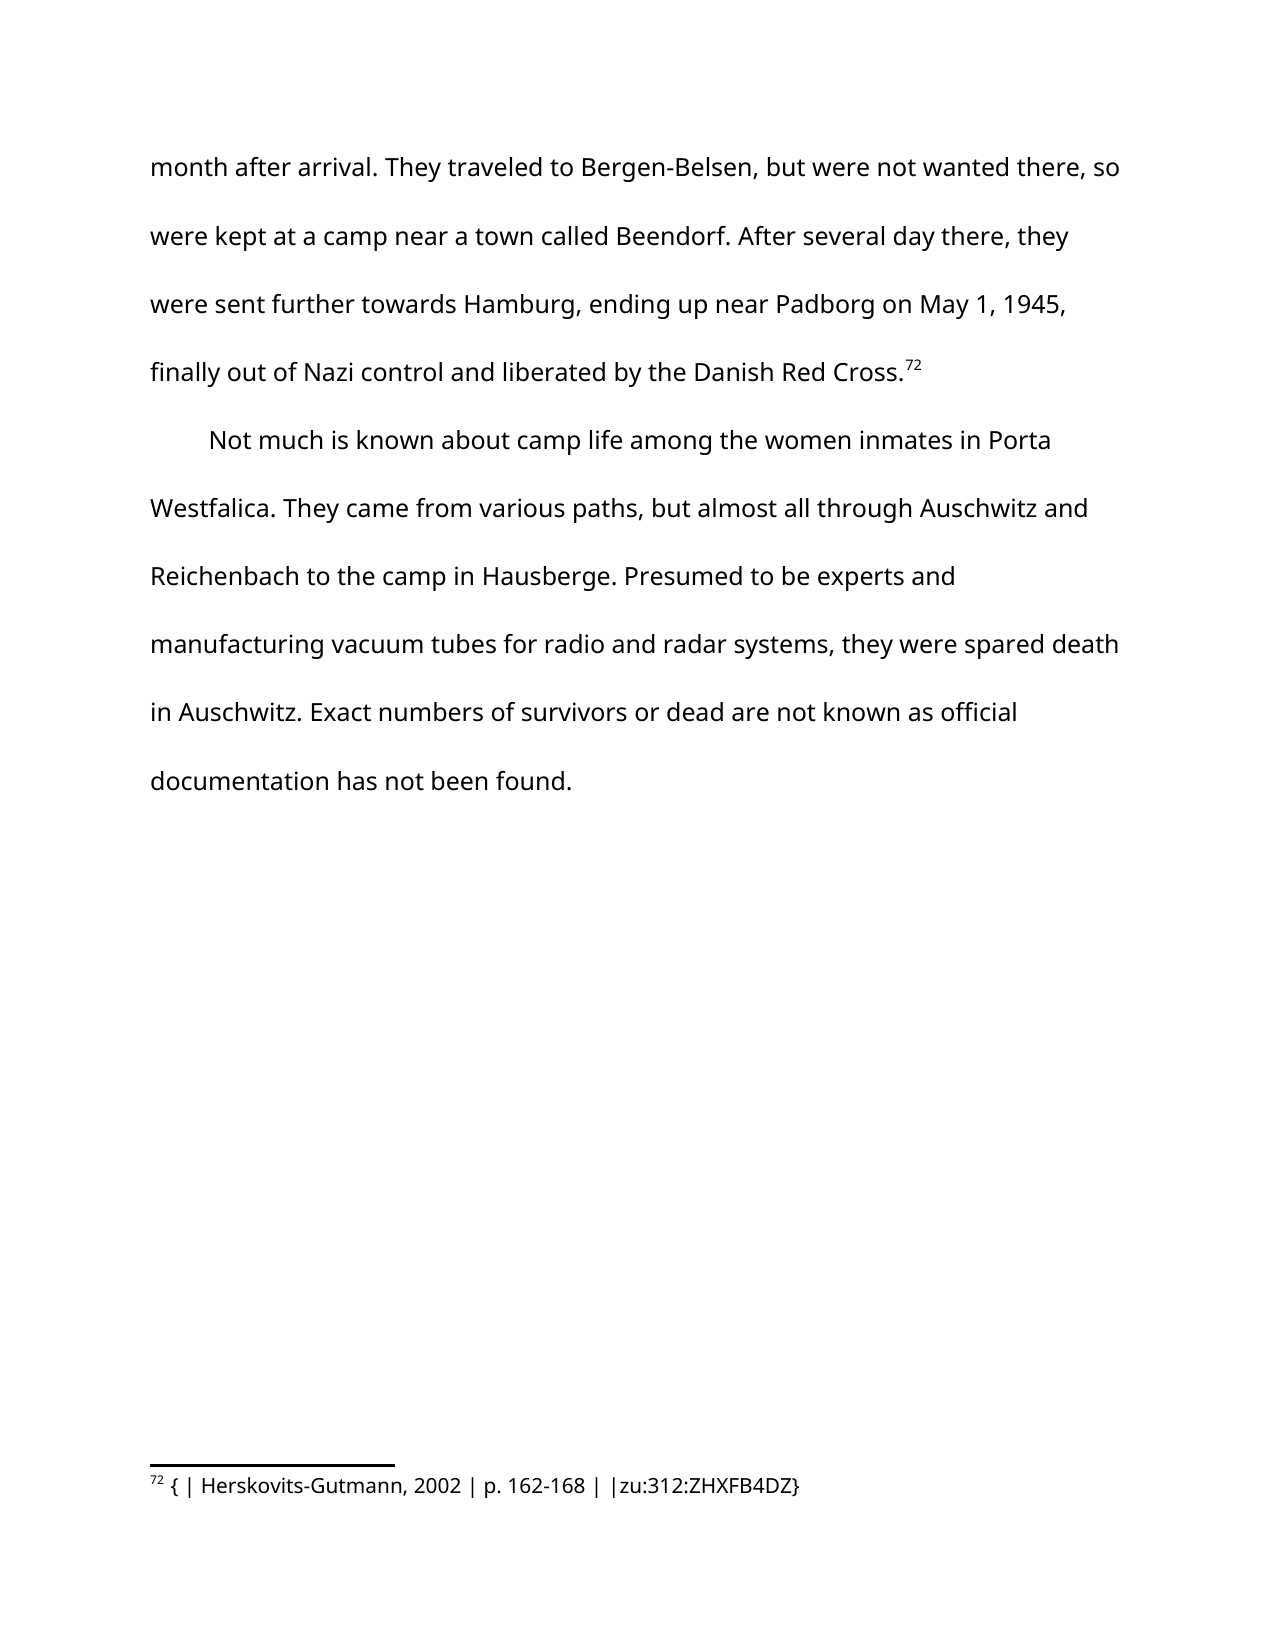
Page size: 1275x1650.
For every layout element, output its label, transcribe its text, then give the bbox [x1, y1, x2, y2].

text { | Herskovits-Gutmann, 2002 | p. 162-168 | |zu:312:ZHXFB4DZ} [150, 1472, 1125, 1500]
text Not much is known about camp life among the women inmates in Porta Westfalica. They came from various paths, but almost all through Auschwitz and Reichenbach to the camp in Hausberge. Presumed to be experts and manufacturing vacuum tubes for radio and radar systems, they were spared death in Auschwitz. Exact numbers of survivors or dead are not known as official documentation has not been found. [150, 422, 1125, 797]
text month after arrival. They traveled to Bergen-Belsen, but were not wanted there, so were kept at a camp near a town called Beendorf. After several day there, they were sent further towards Hamburg, ending up near Padborg on May 1, 1945, finally out of Nazi control and liberated by the Danish Red Cross. [150, 150, 1125, 388]
